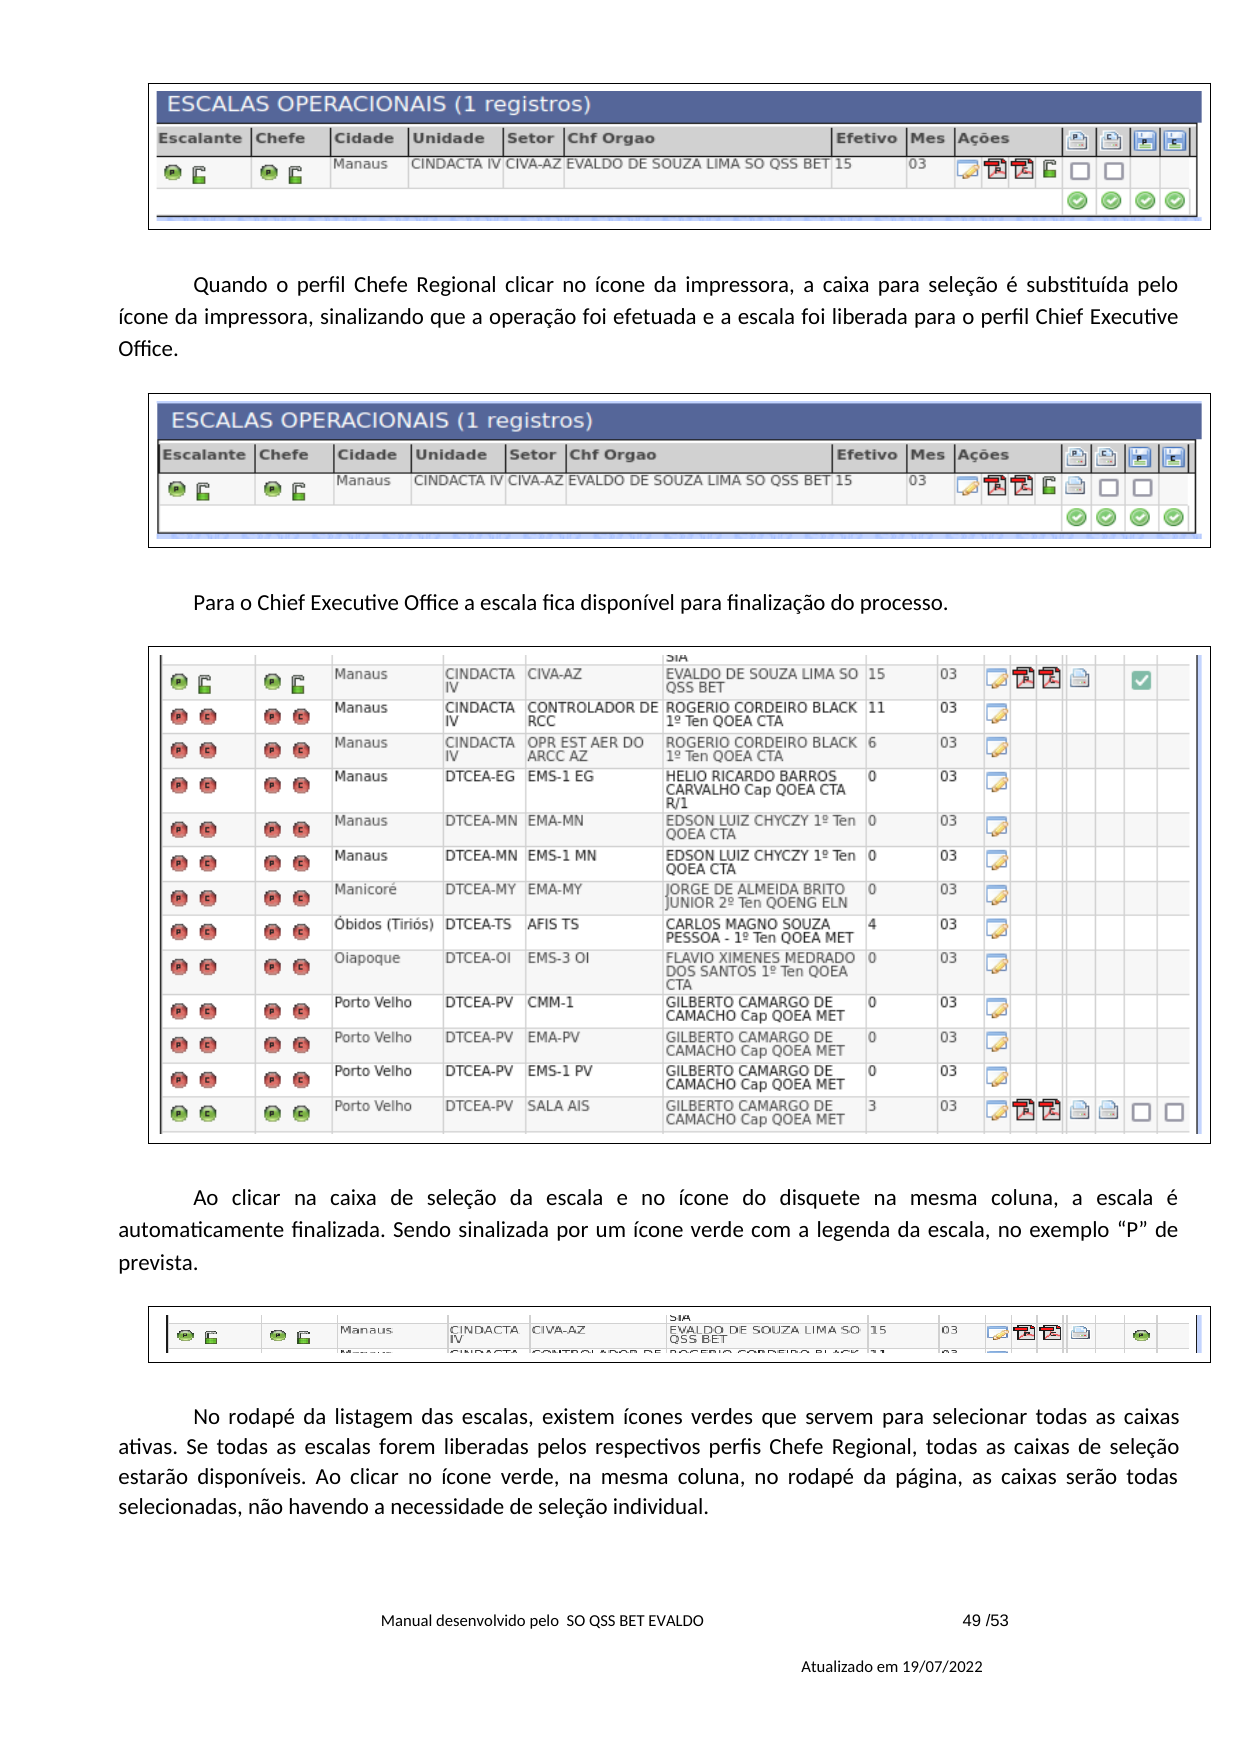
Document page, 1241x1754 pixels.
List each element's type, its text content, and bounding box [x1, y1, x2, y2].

text Quando o perfil Chefe Regional clicar no ícone da impressora, a caixa para seleção é substituída pelo ícone da impressora, sinalizando que a operação foi efetuada e a escala foi liberada para o perfil Chief Executive Office. [118, 270, 1181, 362]
text Para o Chief Executive Office a escala fica disponível para finalização do processo. [118, 588, 1181, 616]
text Ao clicar na caixa de seleção da escala e no ícone do disquete na mesma coluna, a escala é automaticamente finalizada. Sendo sinalizada por um ícone verde com a legenda da escala, no exemplo “P” de prevista. [118, 1183, 1181, 1276]
picture [156, 401, 1202, 539]
picture [156, 655, 1202, 1134]
text No rodapé da listagem das escalas, existem ícones verdes que servem para selecionar todas as caixas ativas. Se todas as escalas forem liberadas pelos respectivos perfis Chefe Regional, todas as caixas de seleção estarão disponíveis. Ao clicar no ícone verde, na mesma coluna, no rodapé da página, as caixas serão todas selecionadas, não havendo a necessidade de seleção individual. [118, 1402, 1181, 1520]
picture [156, 91, 1202, 221]
picture [156, 1315, 1202, 1353]
